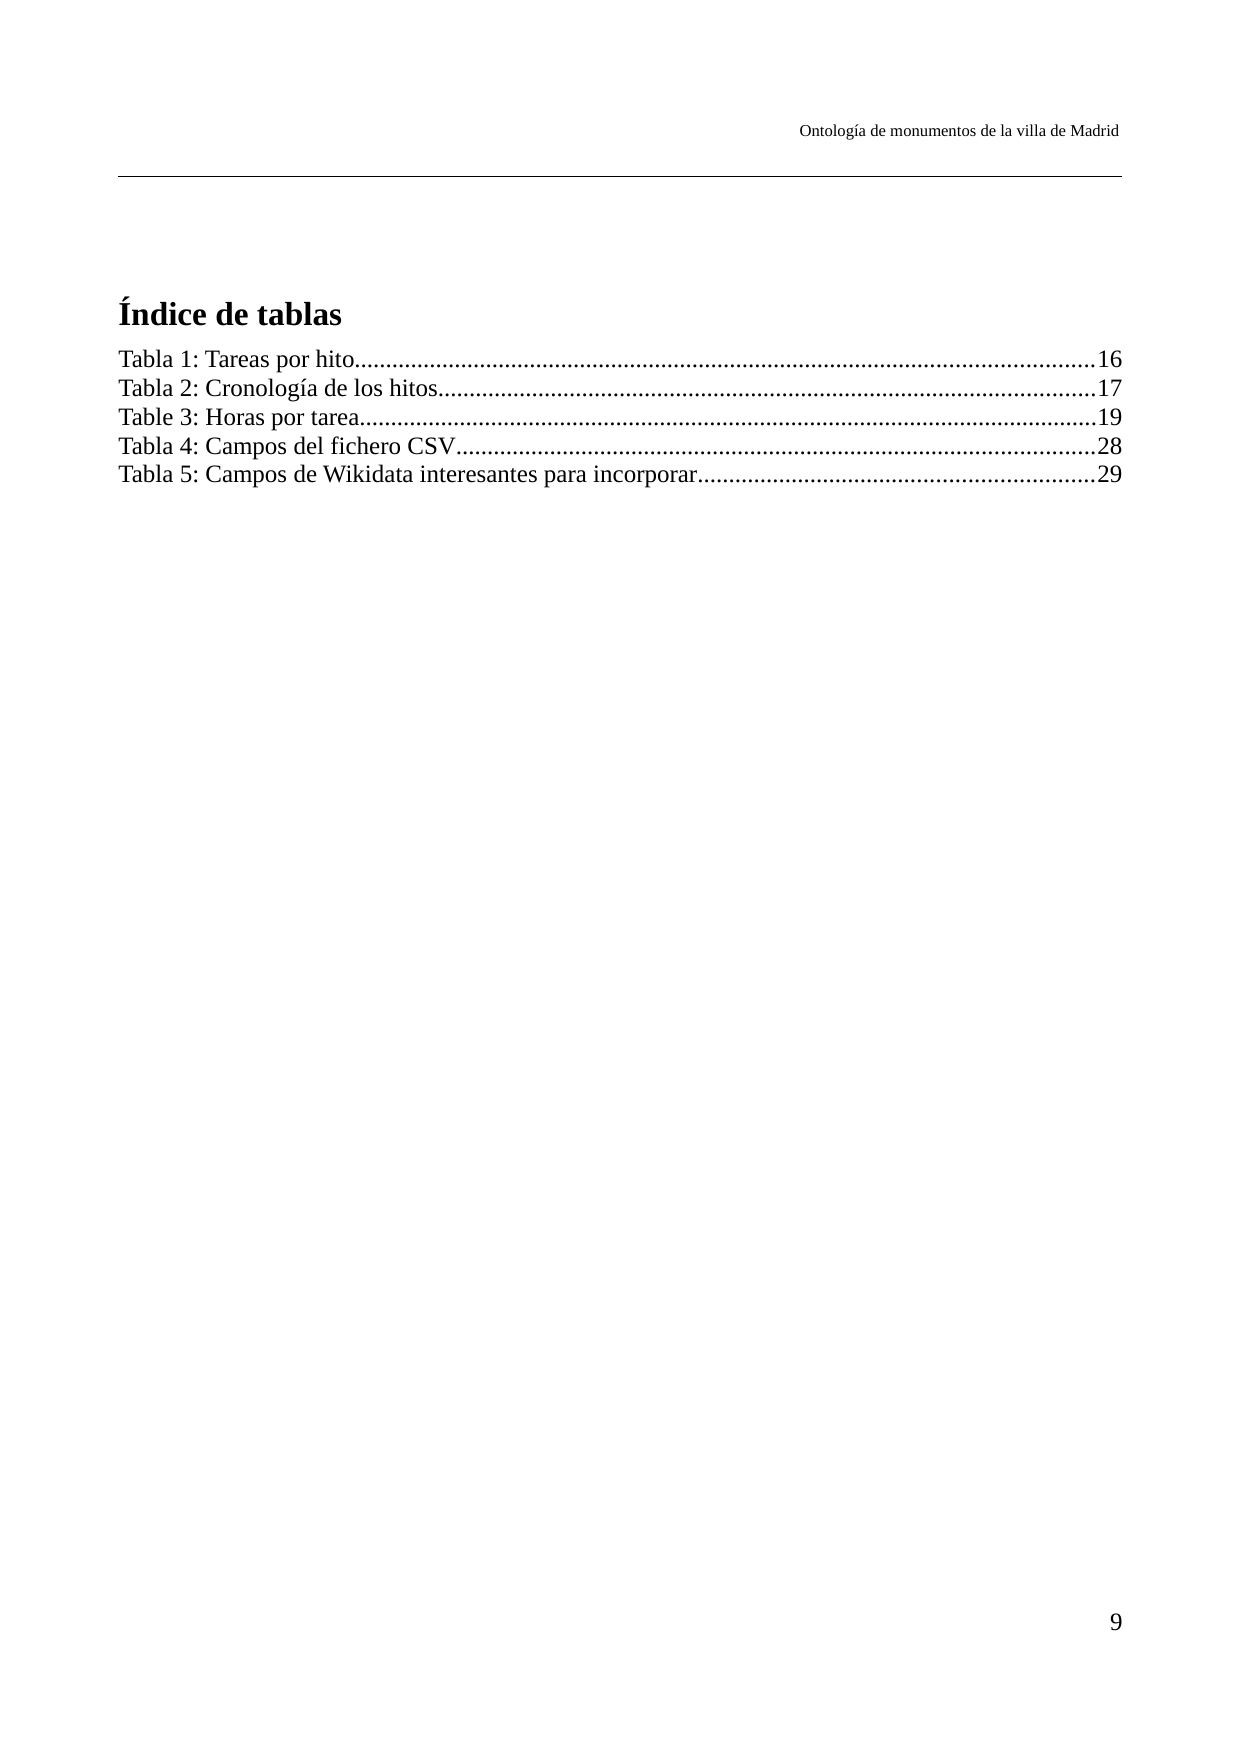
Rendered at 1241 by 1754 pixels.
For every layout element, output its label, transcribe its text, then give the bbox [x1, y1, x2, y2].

text Tabla 2: Cronología de los hitos 17 [118, 373, 1122, 402]
text Tabla 5: Campos de Wikidata interesantes para incorporar 29 [118, 459, 1122, 488]
text Tabla 4: Campos del fichero CSV 28 [118, 431, 1122, 459]
text Table 3: Horas por tarea 19 [118, 402, 1122, 431]
text Tabla 1: Tareas por hito 16 [118, 344, 1122, 373]
subtitle Índice de tablas [118, 294, 1122, 332]
